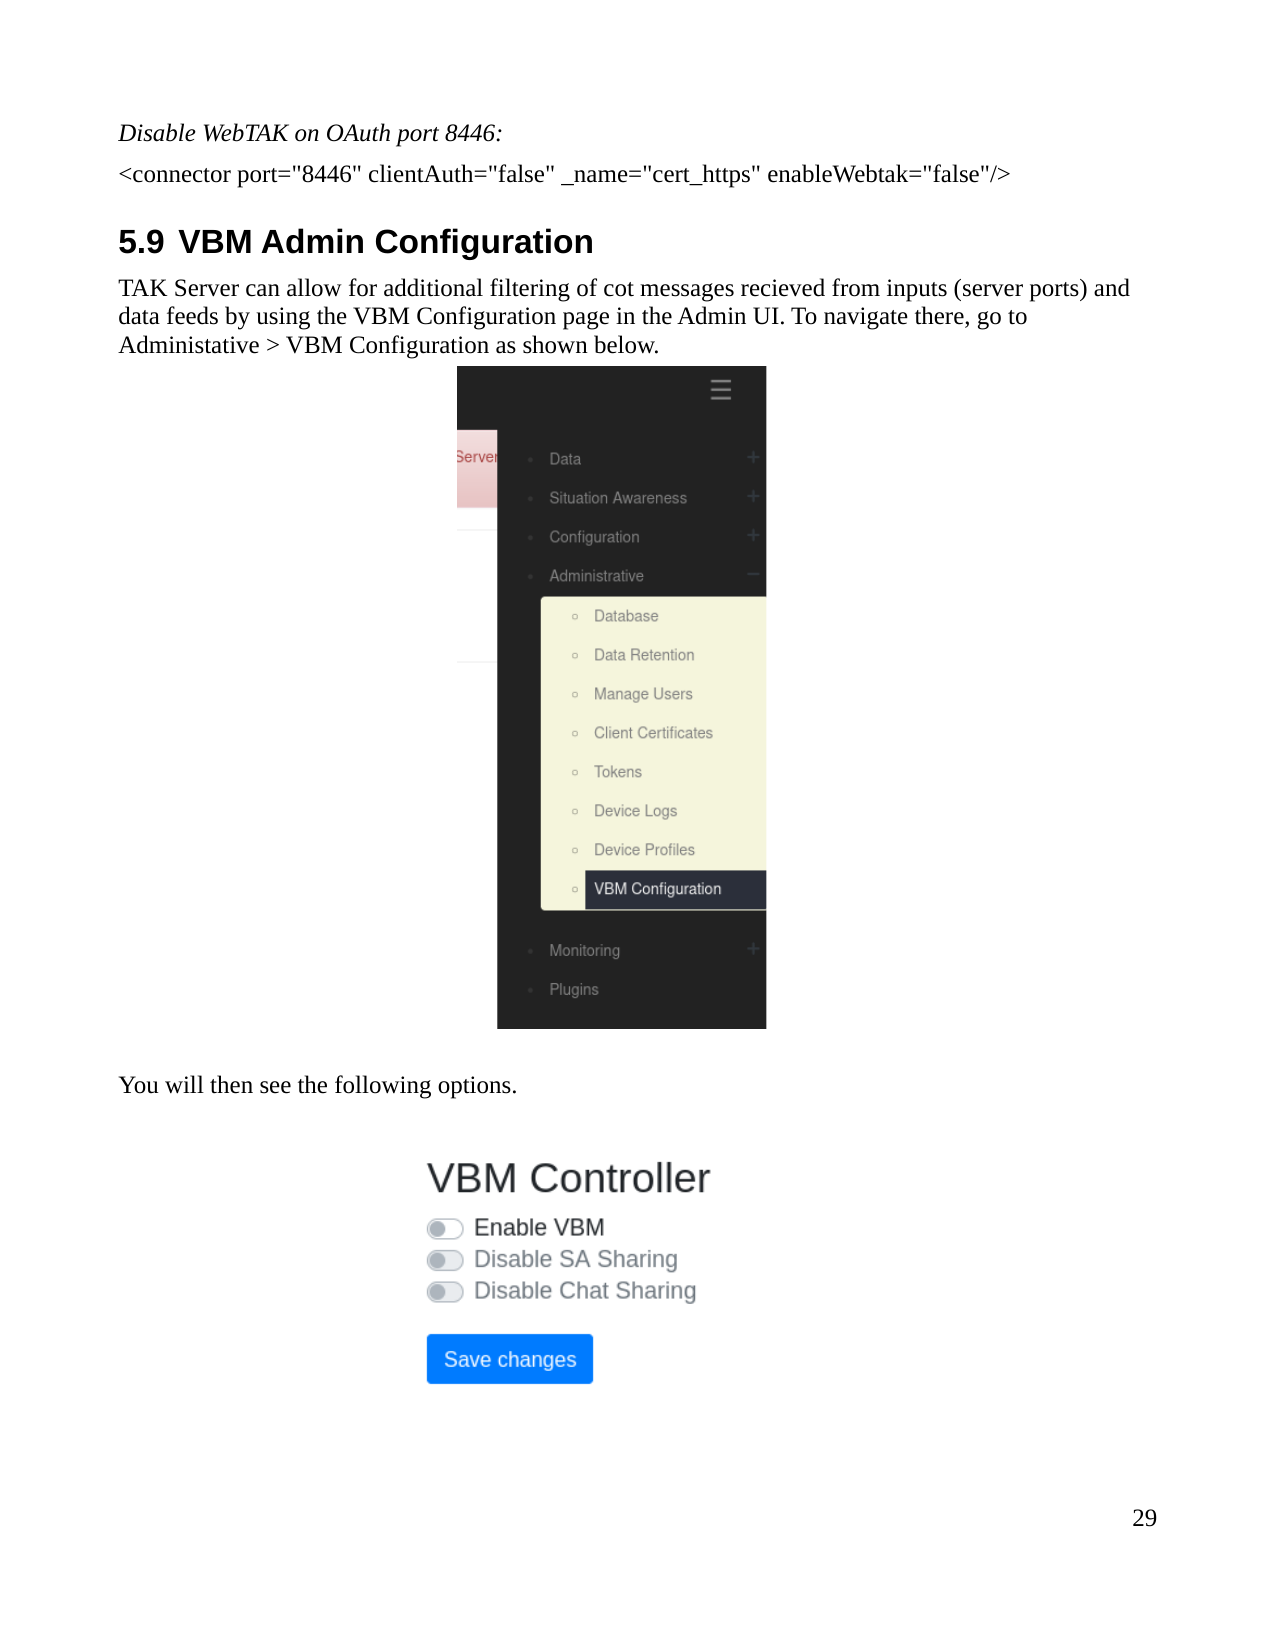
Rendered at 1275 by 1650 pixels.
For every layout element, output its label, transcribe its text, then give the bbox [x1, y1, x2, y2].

picture [420, 1149, 739, 1405]
text TAK Server can allow for additional filtering of cot messages recieved from inputs (server ports) and data feeds by using the VBM Configuration page in the Admin UI. To navigate there, go to Administative > VBM Configuration as shown below. [118, 273, 1157, 359]
text <connector port="8446" clientAuth="false" _name="cert_https" enableWebtak="false"/> [118, 159, 1157, 188]
picture [457, 366, 767, 1029]
text Disable WebTAK on OAuth port 8446: [118, 118, 1157, 147]
subtitle VBM Admin Configuration [118, 221, 1157, 260]
text You will then see the following options. [118, 1070, 1157, 1099]
